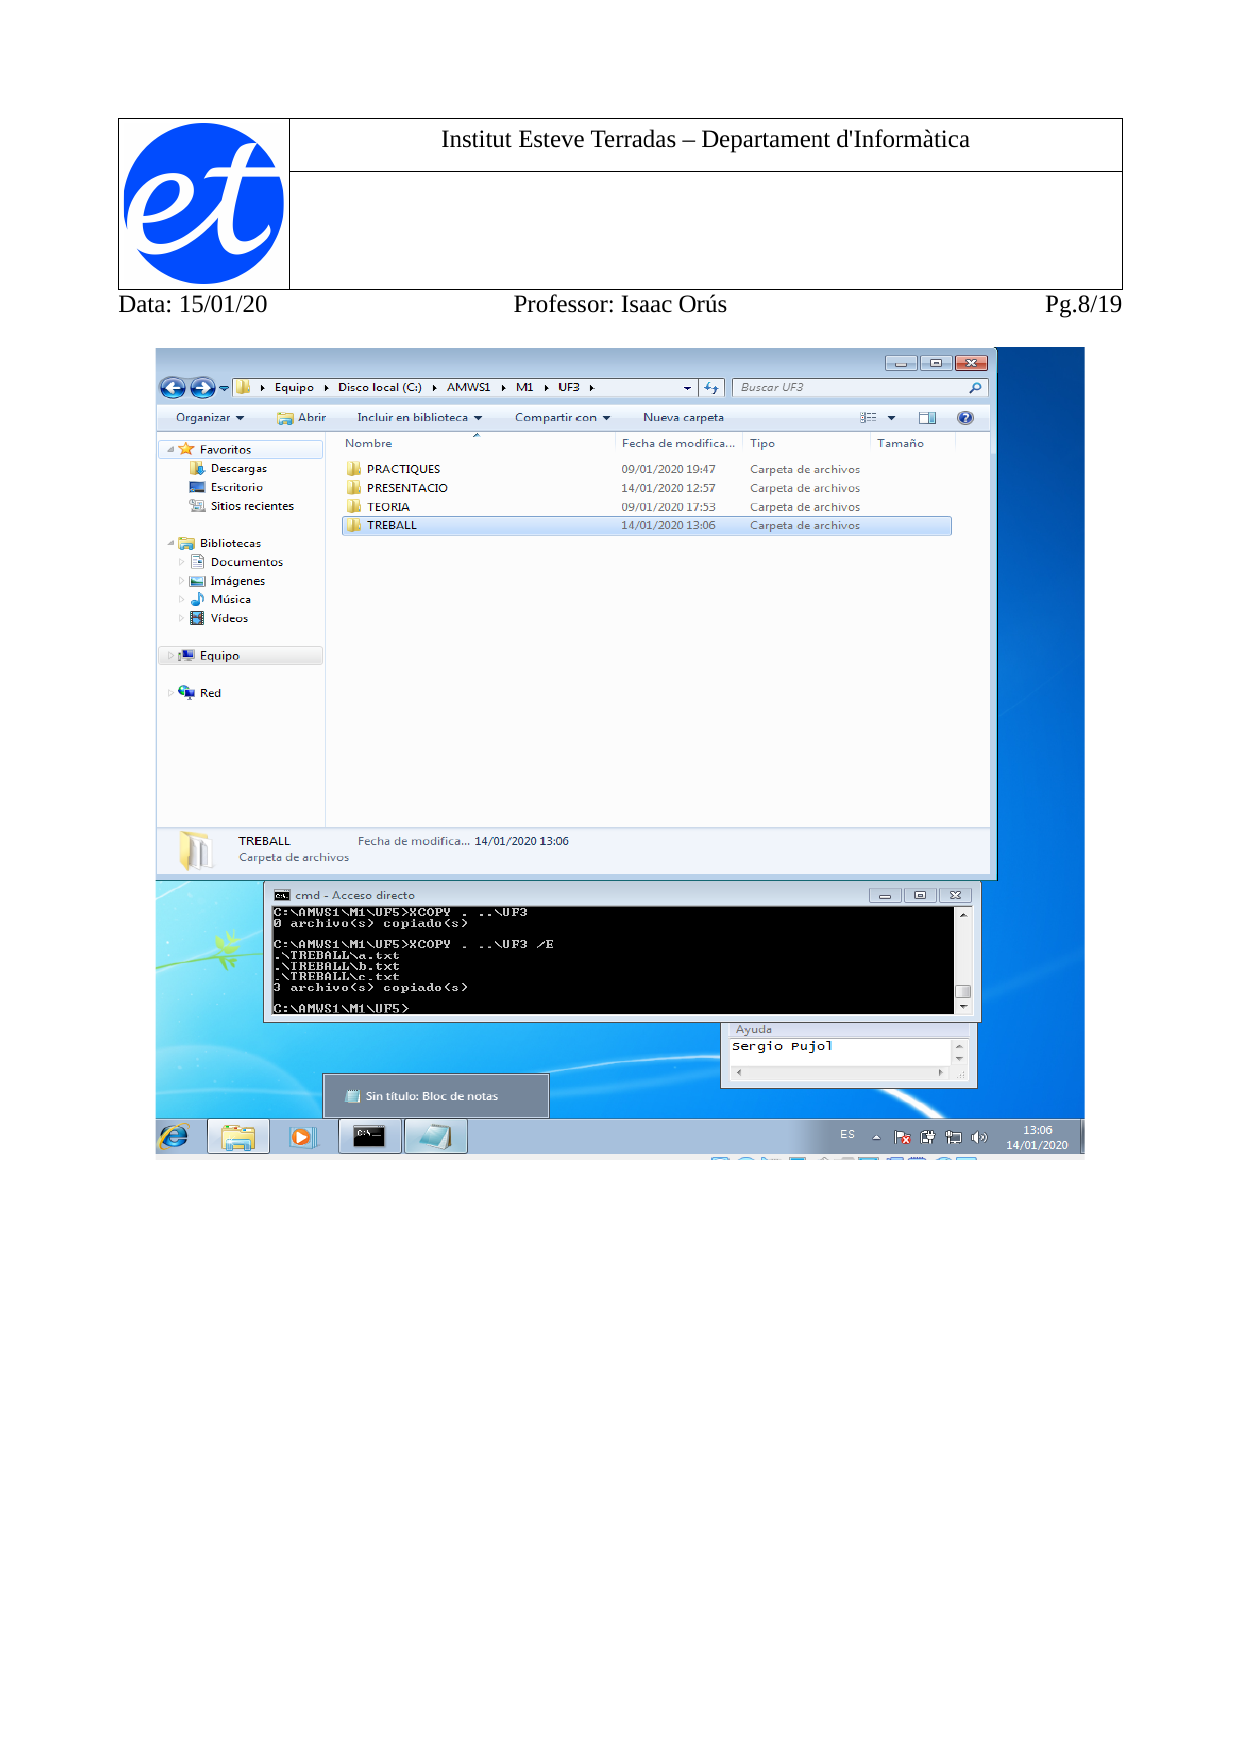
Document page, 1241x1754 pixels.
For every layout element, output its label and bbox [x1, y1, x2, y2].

picture [155, 347, 1085, 1160]
picture [123, 123, 284, 284]
